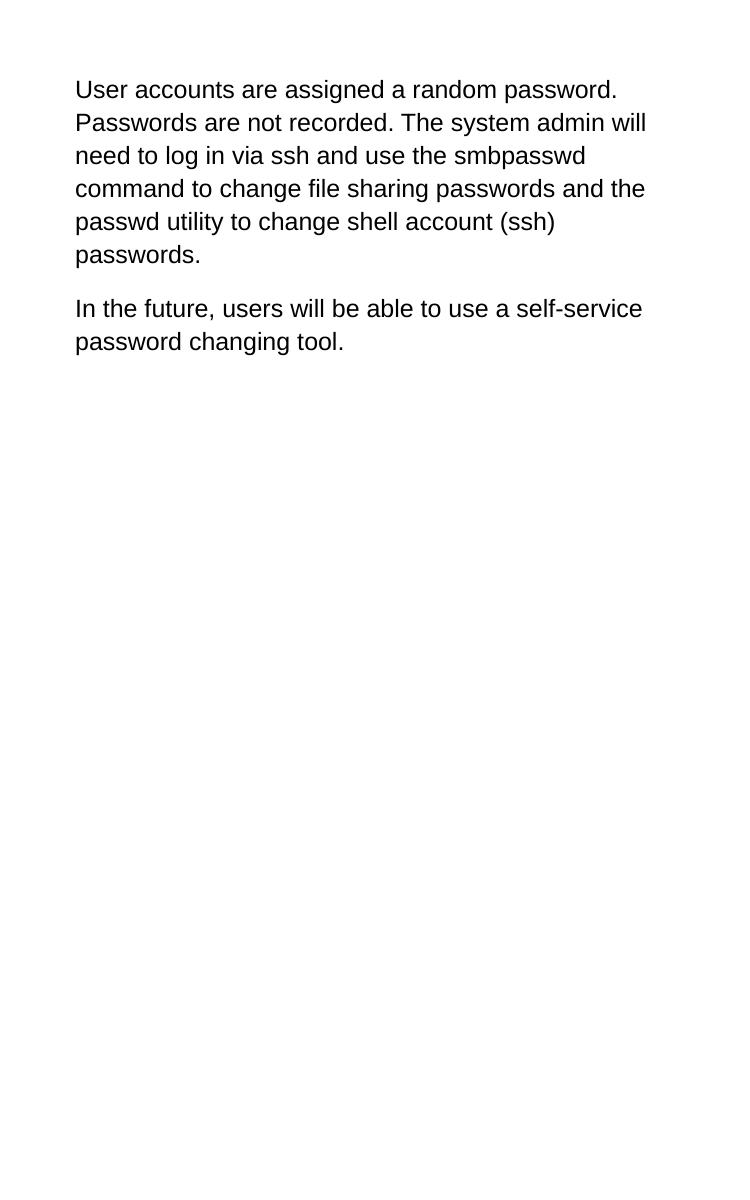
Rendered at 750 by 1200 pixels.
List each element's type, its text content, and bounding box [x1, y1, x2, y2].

text In the future, users will be able to use a self-service password changing tool. [75, 294, 675, 356]
text User accounts are assigned a random password. Passwords are not recorded. The system admin will need to log in via ssh and use the smbpasswd command to change file sharing passwords and the passwd utility to change shell account (ssh) passwords. [75, 75, 675, 269]
